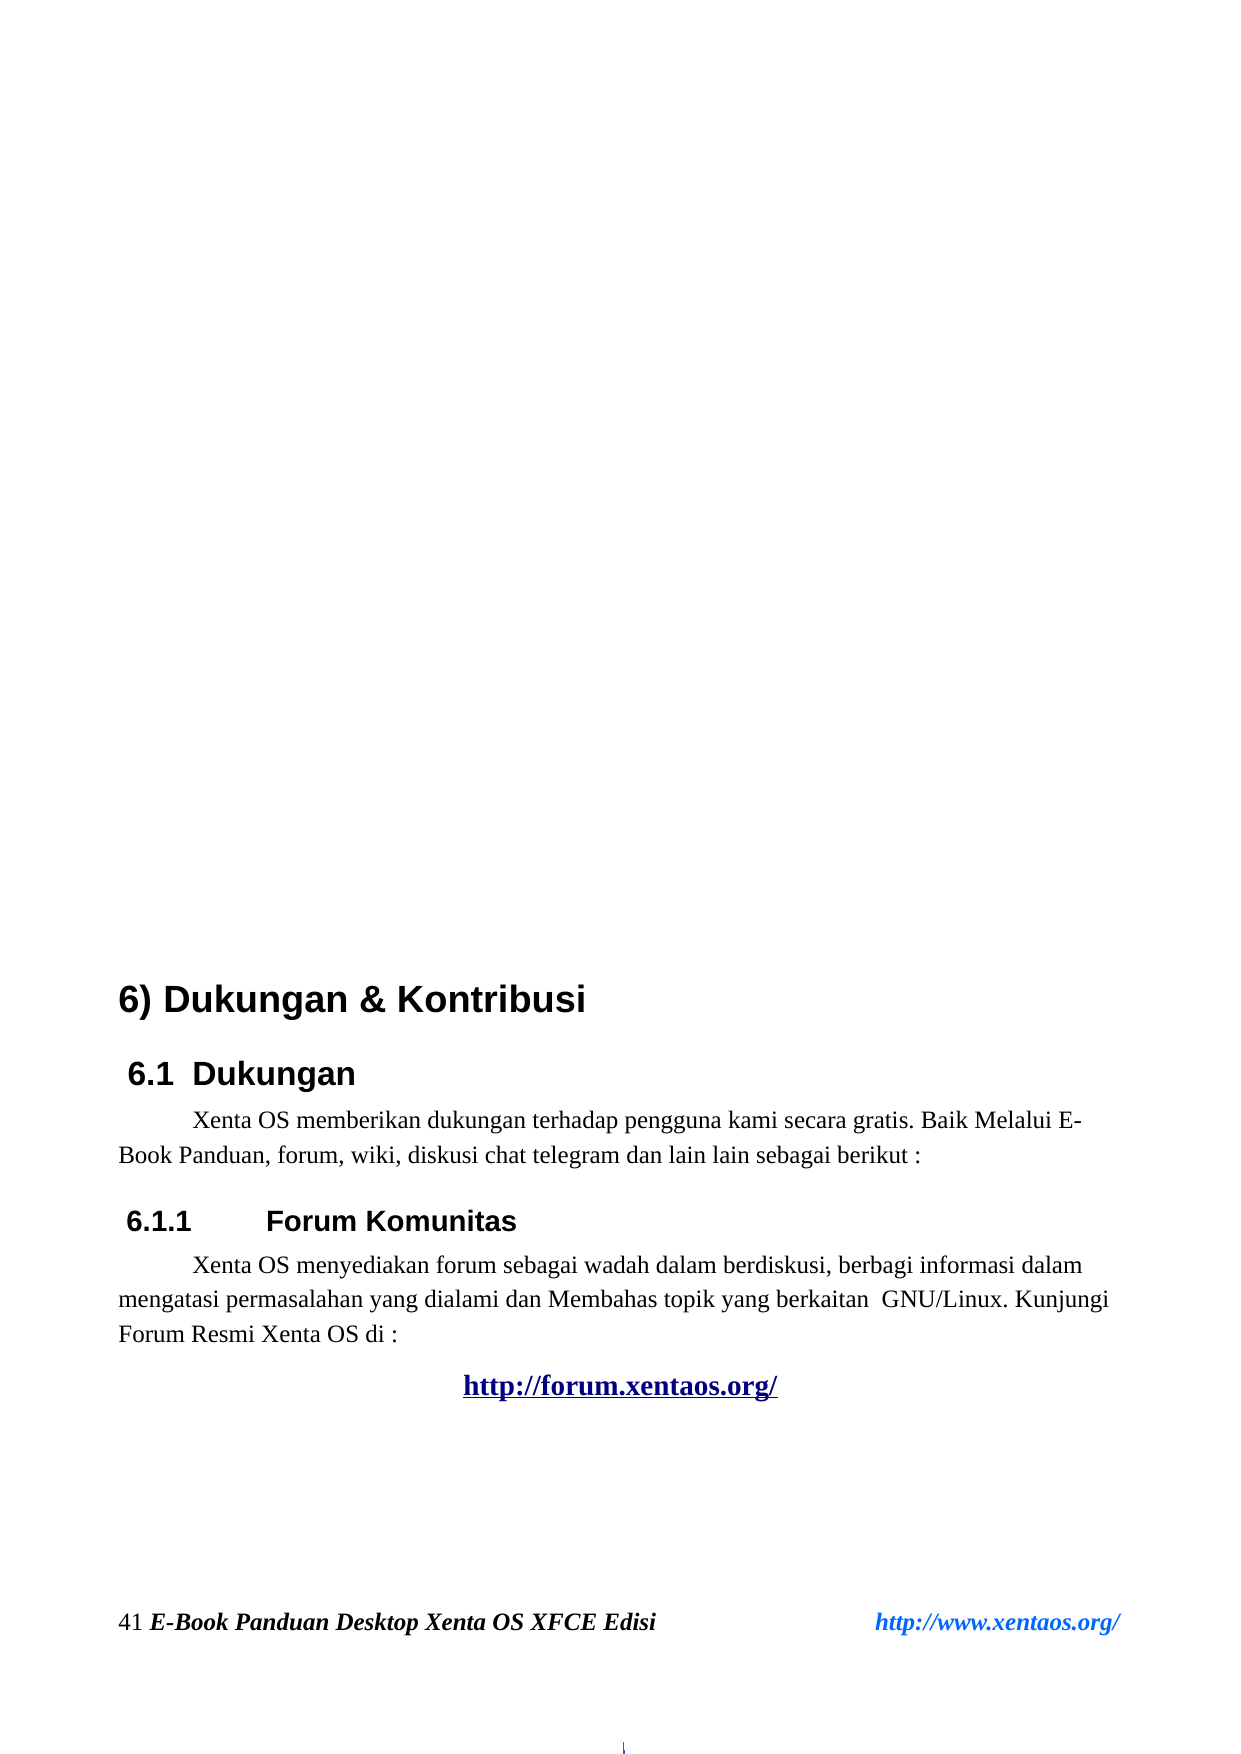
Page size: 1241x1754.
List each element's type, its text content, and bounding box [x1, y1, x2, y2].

text Xenta OS memberikan dukungan terhadap pengguna kami secara gratis. Baik Melalui E-Book Panduan, forum, wiki, diskusi chat telegram dan lain lain sebagai berikut : [118, 1105, 1122, 1168]
subtitle Dukungan [118, 1054, 1122, 1093]
subtitle Forum Komunitas [118, 1203, 1122, 1237]
text Xenta OS menyediakan forum sebagai wadah dalam berdiskusi, berbagi informasi dalam mengatasi permasalahan yang dialami dan Membahas topik yang berkaitan GNU/Linux. Kunjungi Forum Resmi Xenta OS di : [118, 1250, 1122, 1347]
subtitle Dukungan & Kontribusi [118, 977, 1122, 1021]
text http://forum.xentaos.org/ [118, 1368, 1122, 1401]
